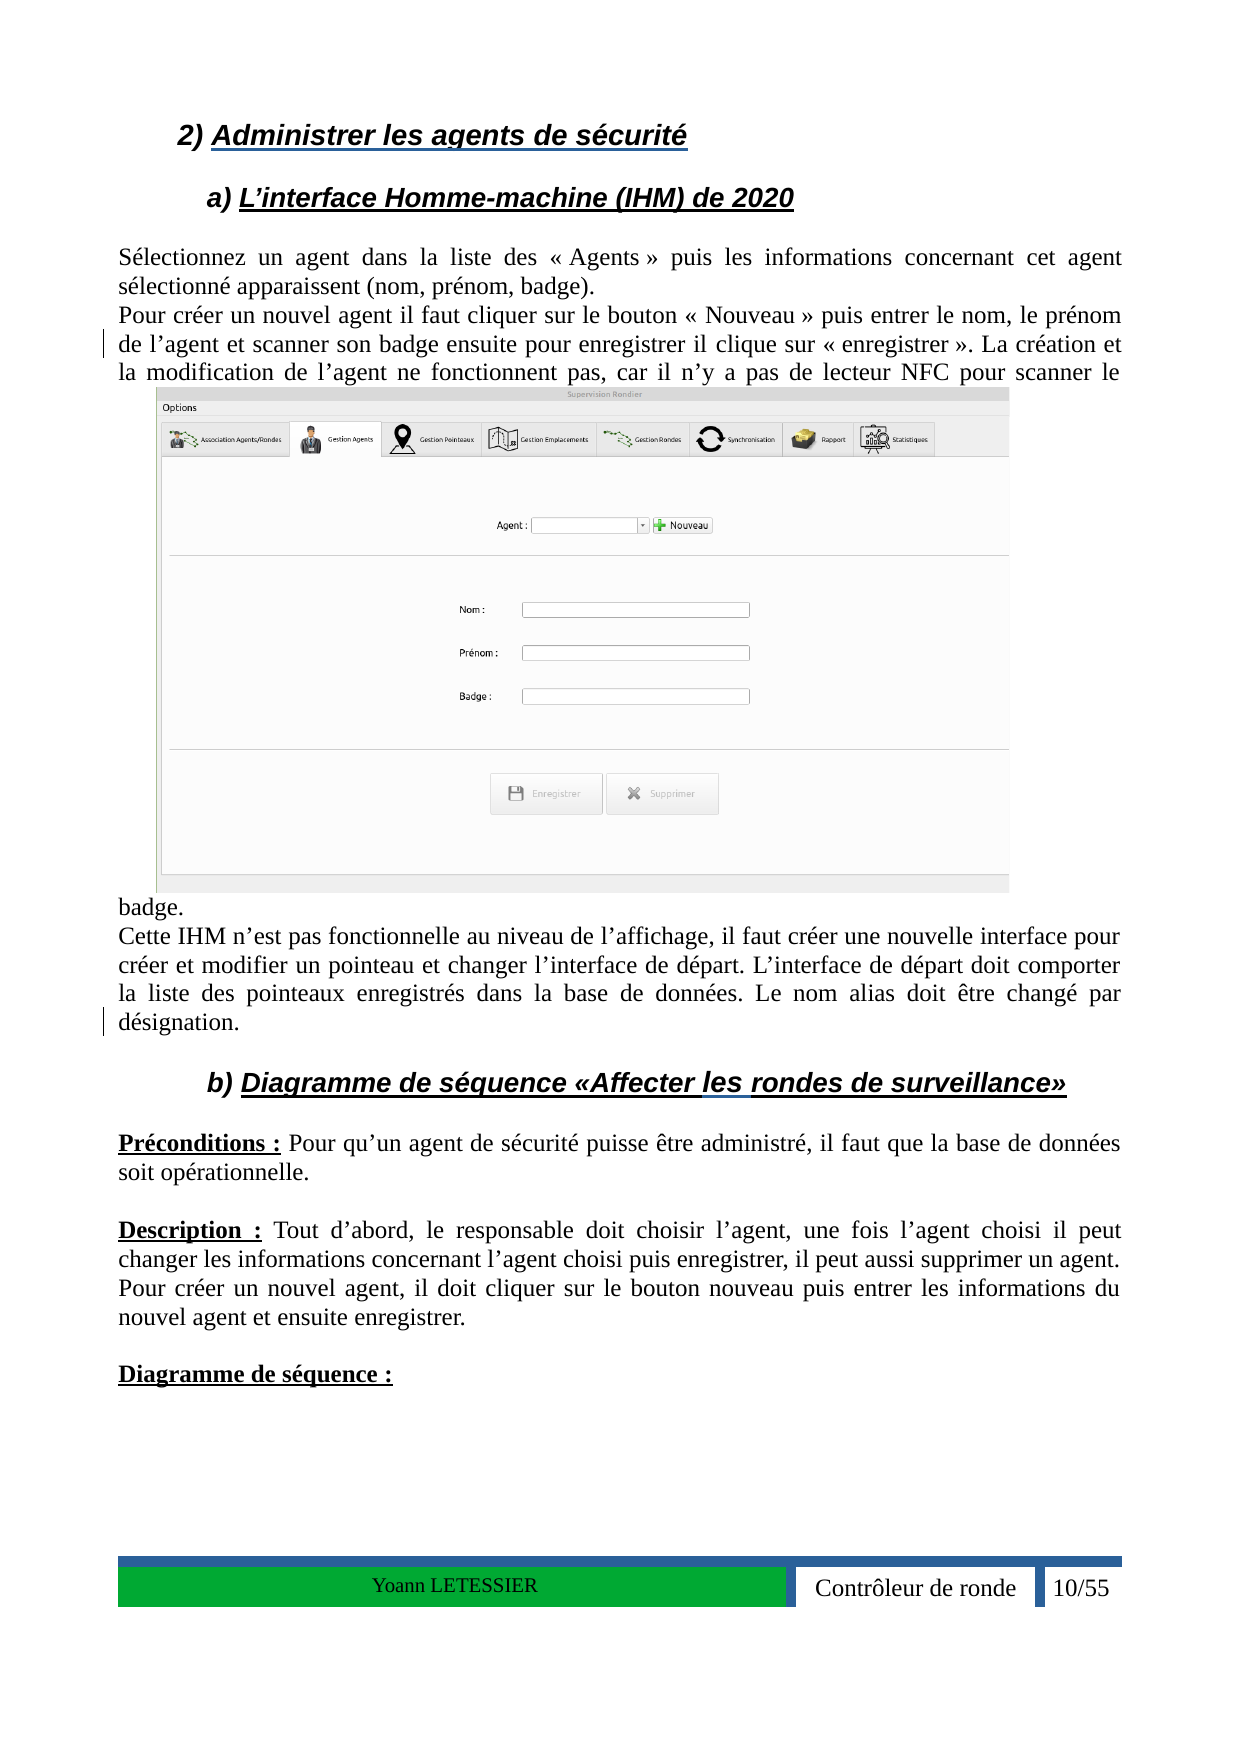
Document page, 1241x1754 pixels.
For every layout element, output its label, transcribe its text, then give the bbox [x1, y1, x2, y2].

text Pour créer un nouvel agent, il doit cliquer sur le bouton nouveau puis entrer les informations du nouvel agent et ensuite enregistrer. [118, 1273, 1122, 1330]
text Sélectionnez un agent dans la liste des « Agents » puis les informations concernant cet agent sélectionné apparaissent (nom, prénom, badge). [118, 242, 1122, 300]
text Pour créer un nouvel agent il faut cliquer sur le bouton « Nouveau » puis entrer le nom, le prénom de l’agent et scanner son badge ensuite pour enregistrer il clique sur « enregistrer ». La création et la modification de l’agent ne fonctionnent pas, car il n’y a pas de lecteur NFC pour scanner le badge. [118, 300, 1122, 921]
text Cette IHM n’est pas fonctionnelle au niveau de l’affichage, il faut créer une nouvelle interface pour créer et modifier un pointeau et changer l’interface de départ. L’interface de départ doit comporter la liste des pointeaux enregistrés dans la base de données. Le nom alias doit être changé par désignation. [118, 921, 1122, 1036]
text Description : Tout d’abord, le responsable doit choisir l’agent, une fois l’agent choisi il peut changer les informations concernant l’agent choisi puis enregistrer, il peut aussi supprimer un agent. [118, 1215, 1122, 1273]
subtitle Administrer les agents de sécurité [118, 118, 1122, 152]
subtitle Diagramme de séquence «Affecter les rondes de surveillance» [118, 1065, 1122, 1099]
text Diagramme de séquence : [118, 1359, 1122, 1388]
picture [156, 387, 1010, 893]
text Préconditions : Pour qu’un agent de sécurité puisse être administré, il faut que la base de données soit opérationnelle. [118, 1128, 1122, 1186]
subtitle L’interface Homme-machine (IHM) de 2020 [118, 181, 1122, 213]
